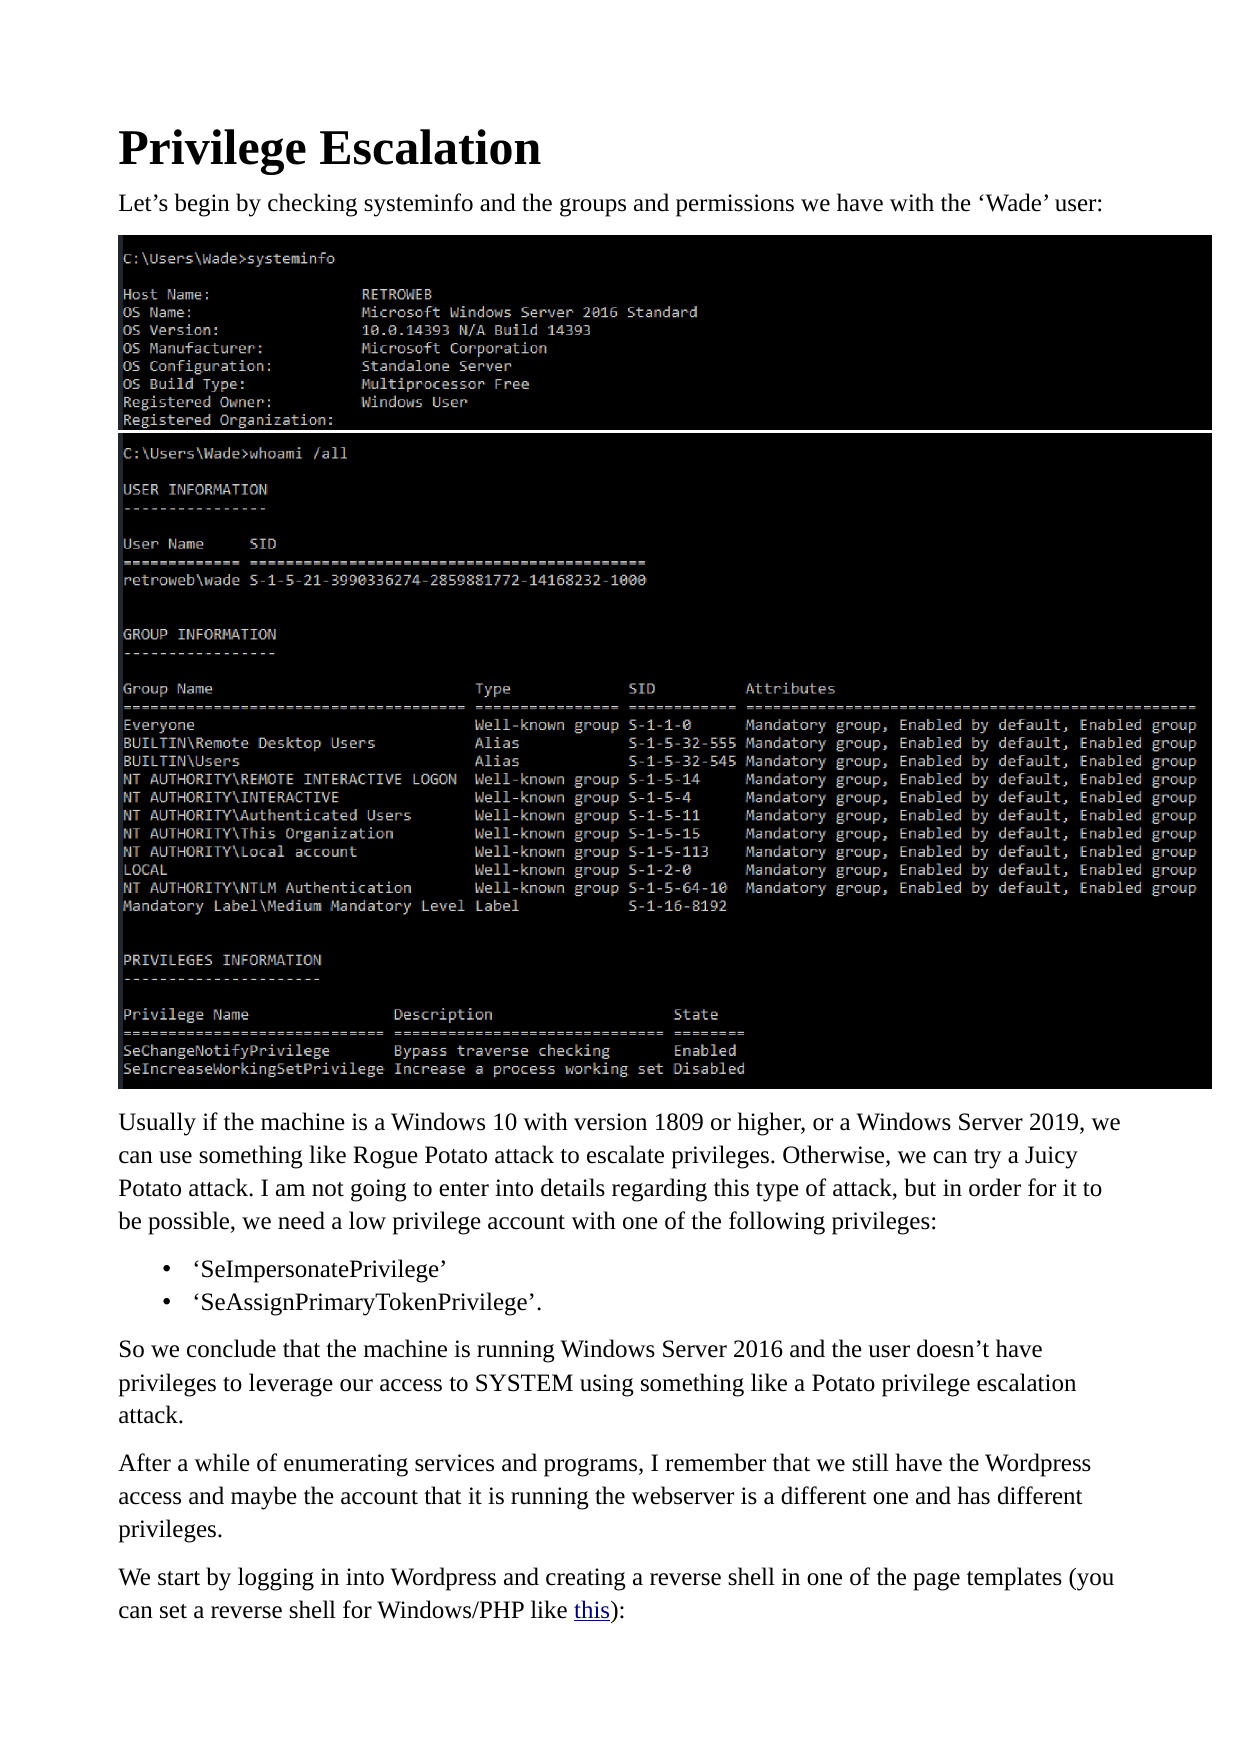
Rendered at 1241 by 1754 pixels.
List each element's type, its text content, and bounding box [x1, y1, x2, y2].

list ‘SeAssignPrimaryTokenPrivilege’. [162, 1287, 1122, 1316]
list ‘SeImpersonatePrivilege’ [162, 1254, 1122, 1283]
subtitle Privilege Escalation [118, 118, 1122, 176]
text Usually if the machine is a Windows 10 with version 1809 or higher, or a Windows Server 2019, we can use something like Rogue Potato attack to escalate privileges. Otherwise, we can try a Juicy Potato attack. I am not going to enter into details regarding this type of attack, but in order for it to be possible, we need a low privilege account with one of the following privileges: [118, 1107, 1122, 1235]
text So we conclude that the machine is running Windows Server 2016 and the user doesn’t have privileges to leverage our access to SYSTEM using something like a Potato privilege escalation attack. [118, 1334, 1122, 1429]
picture [118, 235, 1212, 430]
text We start by logging in into Wordpress and creating a reverse shell in one of the page templates (you can set a reverse shell for Windows/PHP like this): [118, 1562, 1122, 1624]
picture [118, 433, 1212, 1089]
text After a while of enumerating services and programs, I remember that we still have the Wordpress access and maybe the account that it is running the webserver is a different one and has different privileges. [118, 1448, 1122, 1543]
text Let’s begin by checking systeminfo and the groups and permissions we have with the ‘Wade’ user: [118, 188, 1122, 217]
